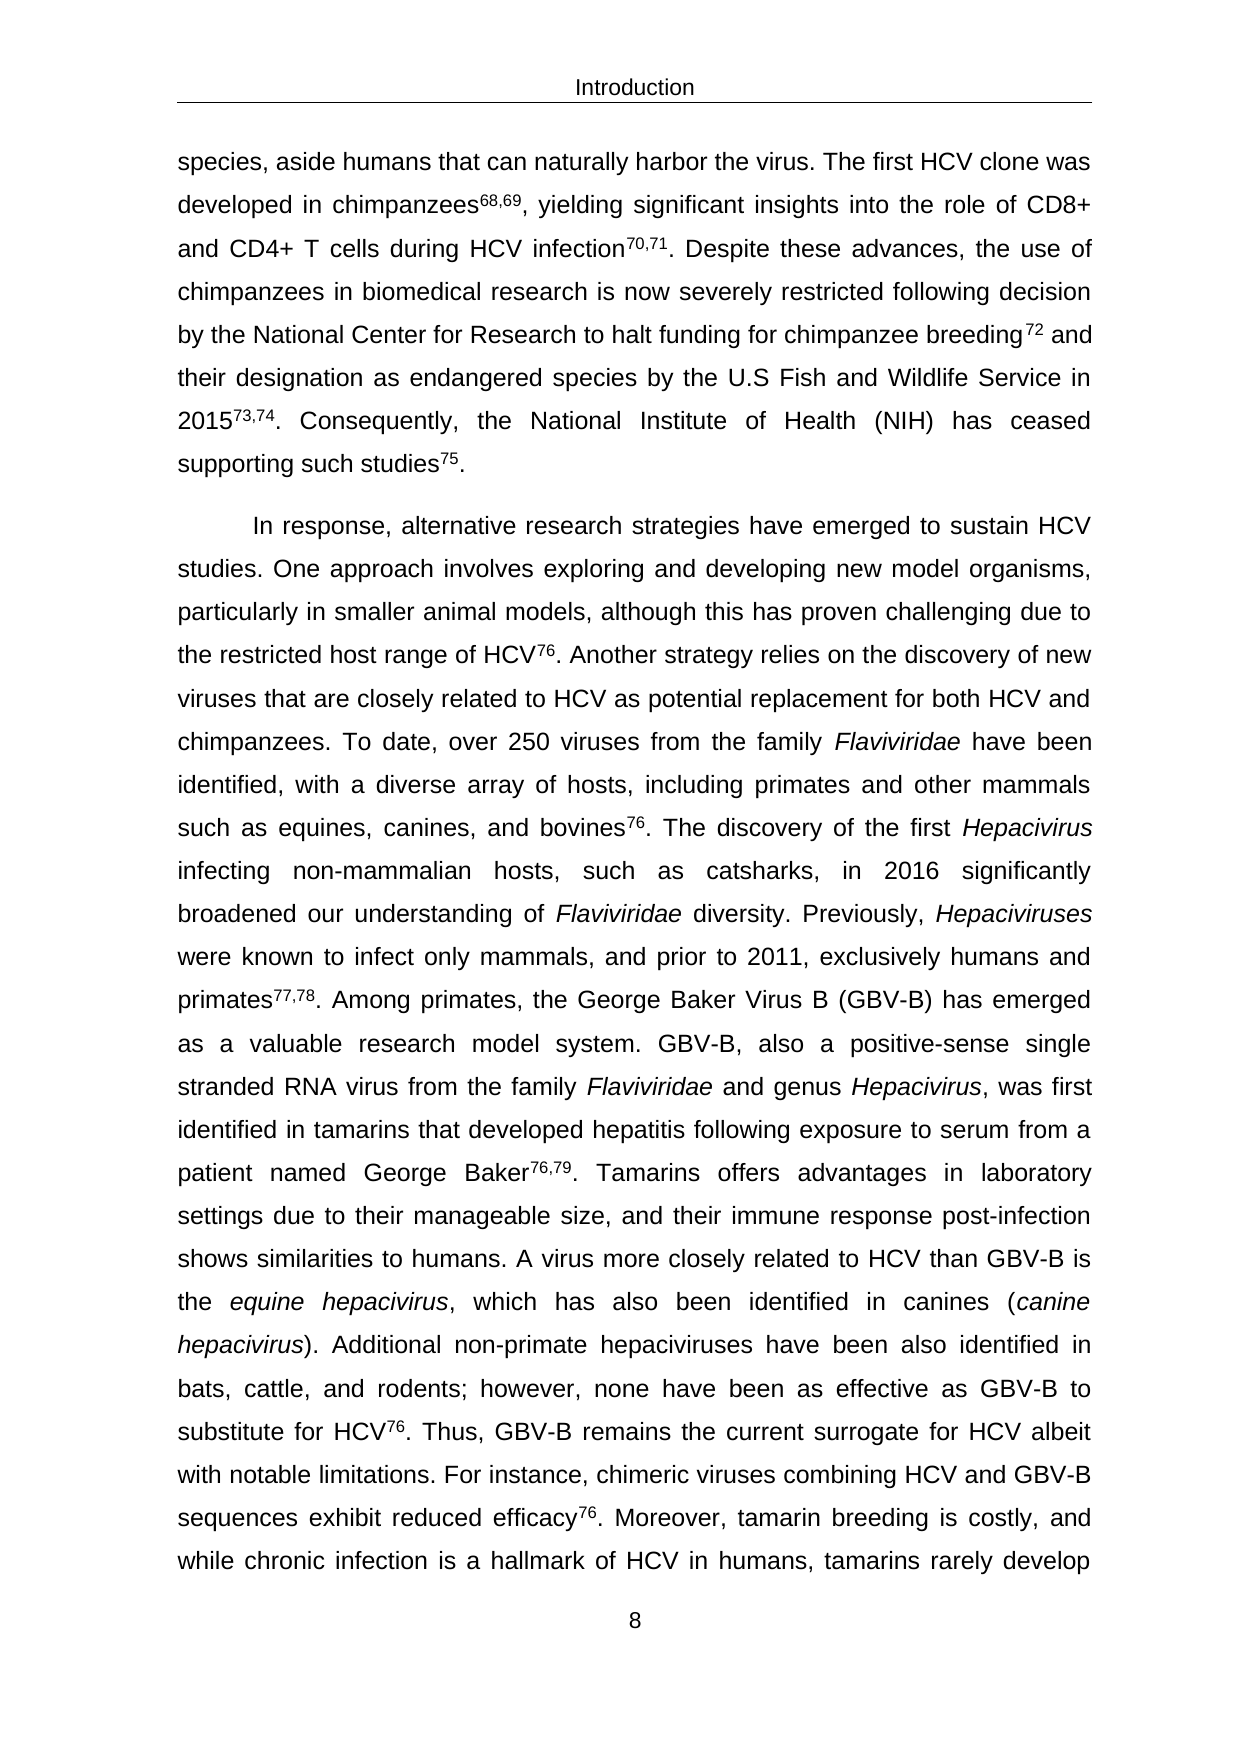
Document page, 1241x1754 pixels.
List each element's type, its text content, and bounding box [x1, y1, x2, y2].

text In response, alternative research strategies have emerged to sustain HCV studies. One approach involves exploring and developing new model organisms, particularly in smaller animal models, although this has proven challenging due to the restricted host range of HCV76. Another strategy relies on the discovery of new viruses that are closely related to HCV as potential replacement for both HCV and chimpanzees. To date, over 250 viruses from the family Flaviviridae have been identified, with a diverse array of hosts, including primates and other mammals such as equines, canines, and bovines76. The discovery of the first Hepacivirus infecting non-mammalian hosts, such as catsharks, in 2016 significantly broadened our understanding of Flaviviridae diversity. Previously, Hepaciviruses were known to infect only mammals, and prior to 2011, exclusively humans and primates77,78. Among primates, the George Baker Virus B (GBV-B) has emerged as a valuable research model system. GBV-B, also a positive-sense single stranded RNA virus from the family Flaviviridae and genus Hepacivirus, was first identified in tamarins that developed hepatitis following exposure to serum from a patient named George Baker76,79. Tamarins offers advantages in laboratory settings due to their manageable size, and their immune response post-infection shows similarities to humans. A virus more closely related to HCV than GBV-B is the equine hepacivirus, which has also been identified in canines (canine hepacivirus). Additional non-primate hepaciviruses have been also identified in bats, cattle, and rodents; however, none have been as effective as GBV-B to substitute for HCV76. Thus, GBV-B remains the current surrogate for HCV albeit with notable limitations. For instance, chimeric viruses combining HCV and GBV-B sequences exhibit reduced efficacy76. Moreover, tamarin breeding is costly, and while chronic infection is a hallmark of HCV in humans, tamarins rarely develop [177, 511, 1092, 1575]
text species, aside humans that can naturally harbor the virus. The first HCV clone was developed in chimpanzees68,69, yielding significant insights into the role of CD8+ and CD4+ T cells during HCV infection70,71. Despite these advances, the use of chimpanzees in biomedical research is now severely restricted following decision by the National Center for Research to halt funding for chimpanzee breeding72 and their designation as endangered species by the U.S Fish and Wildlife Service in 201573,74. Consequently, the National Institute of Health (NIH) has ceased supporting such studies75. [177, 147, 1092, 478]
